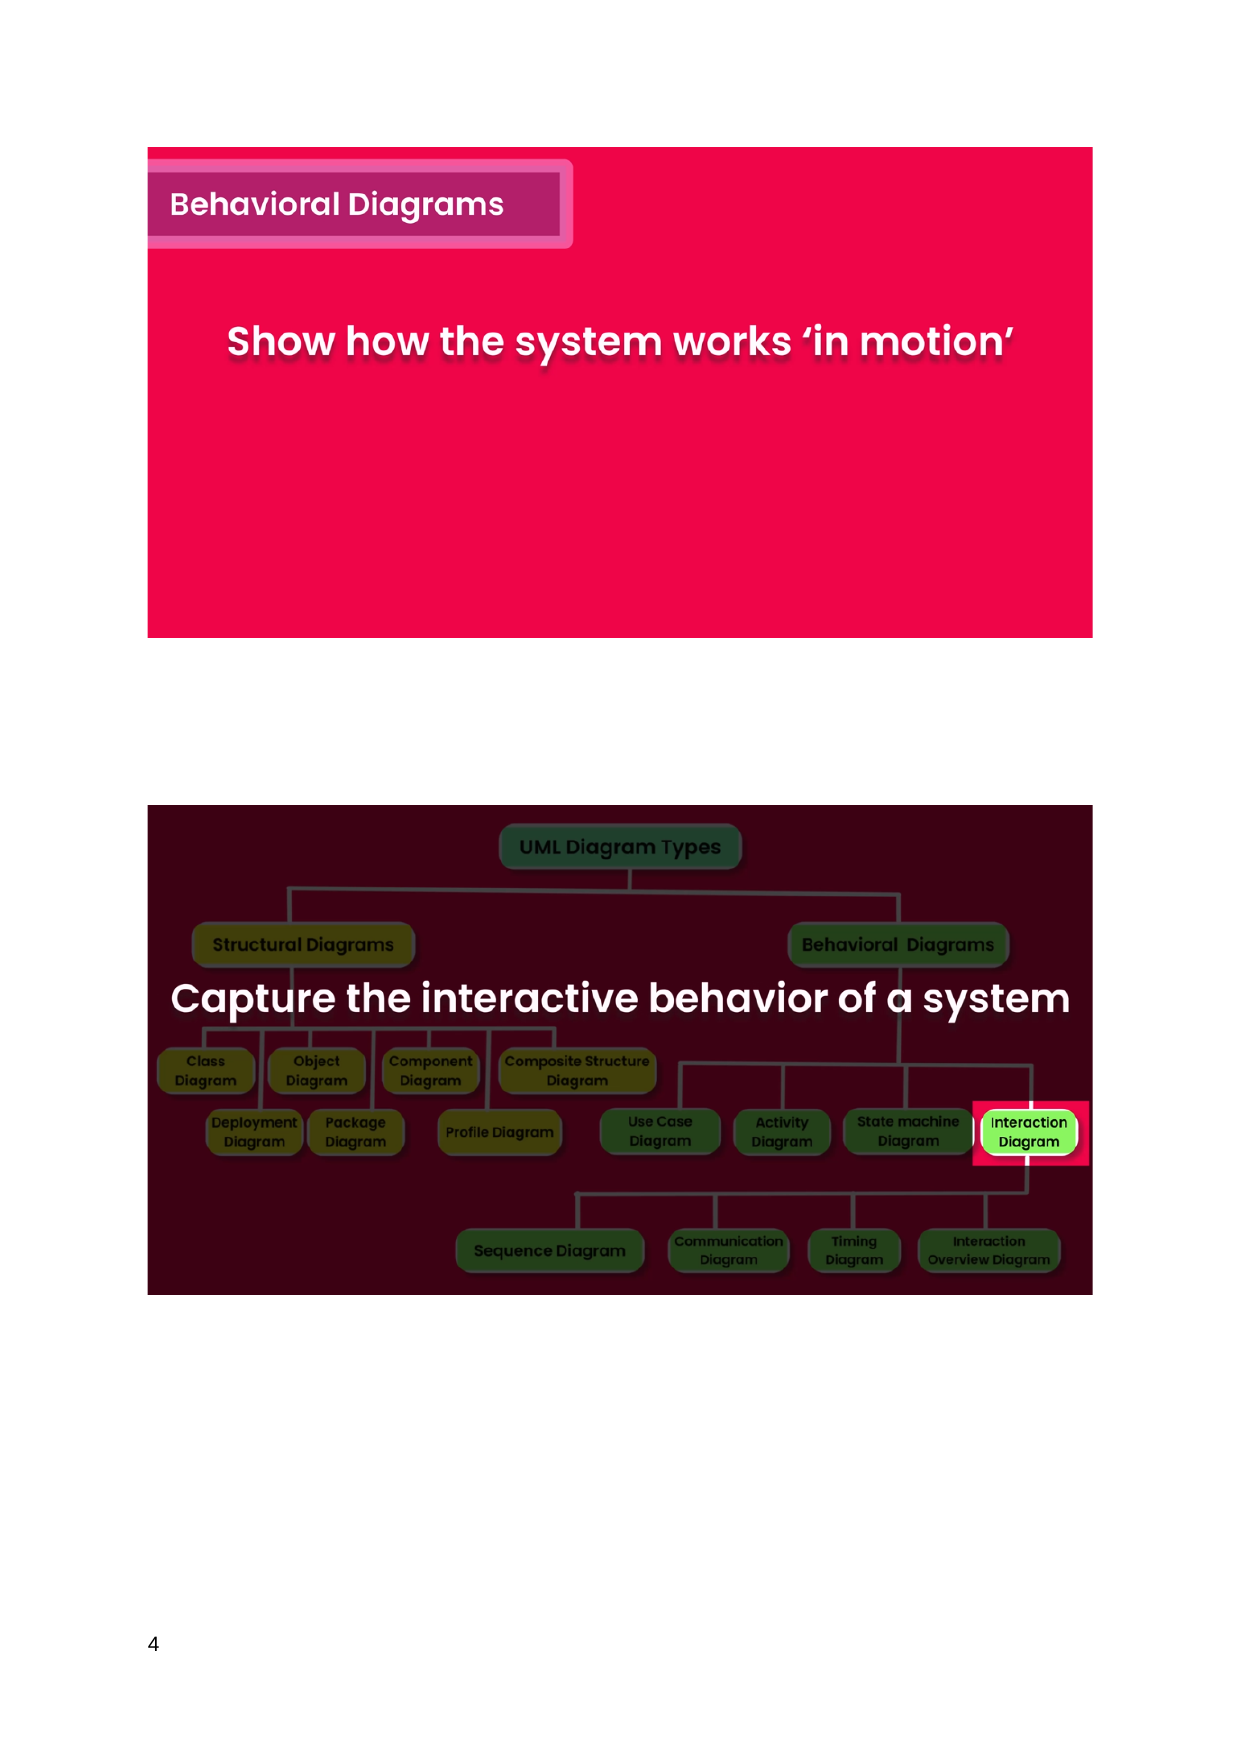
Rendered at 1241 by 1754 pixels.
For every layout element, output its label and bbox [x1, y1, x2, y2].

picture [147, 147, 1093, 638]
picture [147, 805, 1093, 1295]
